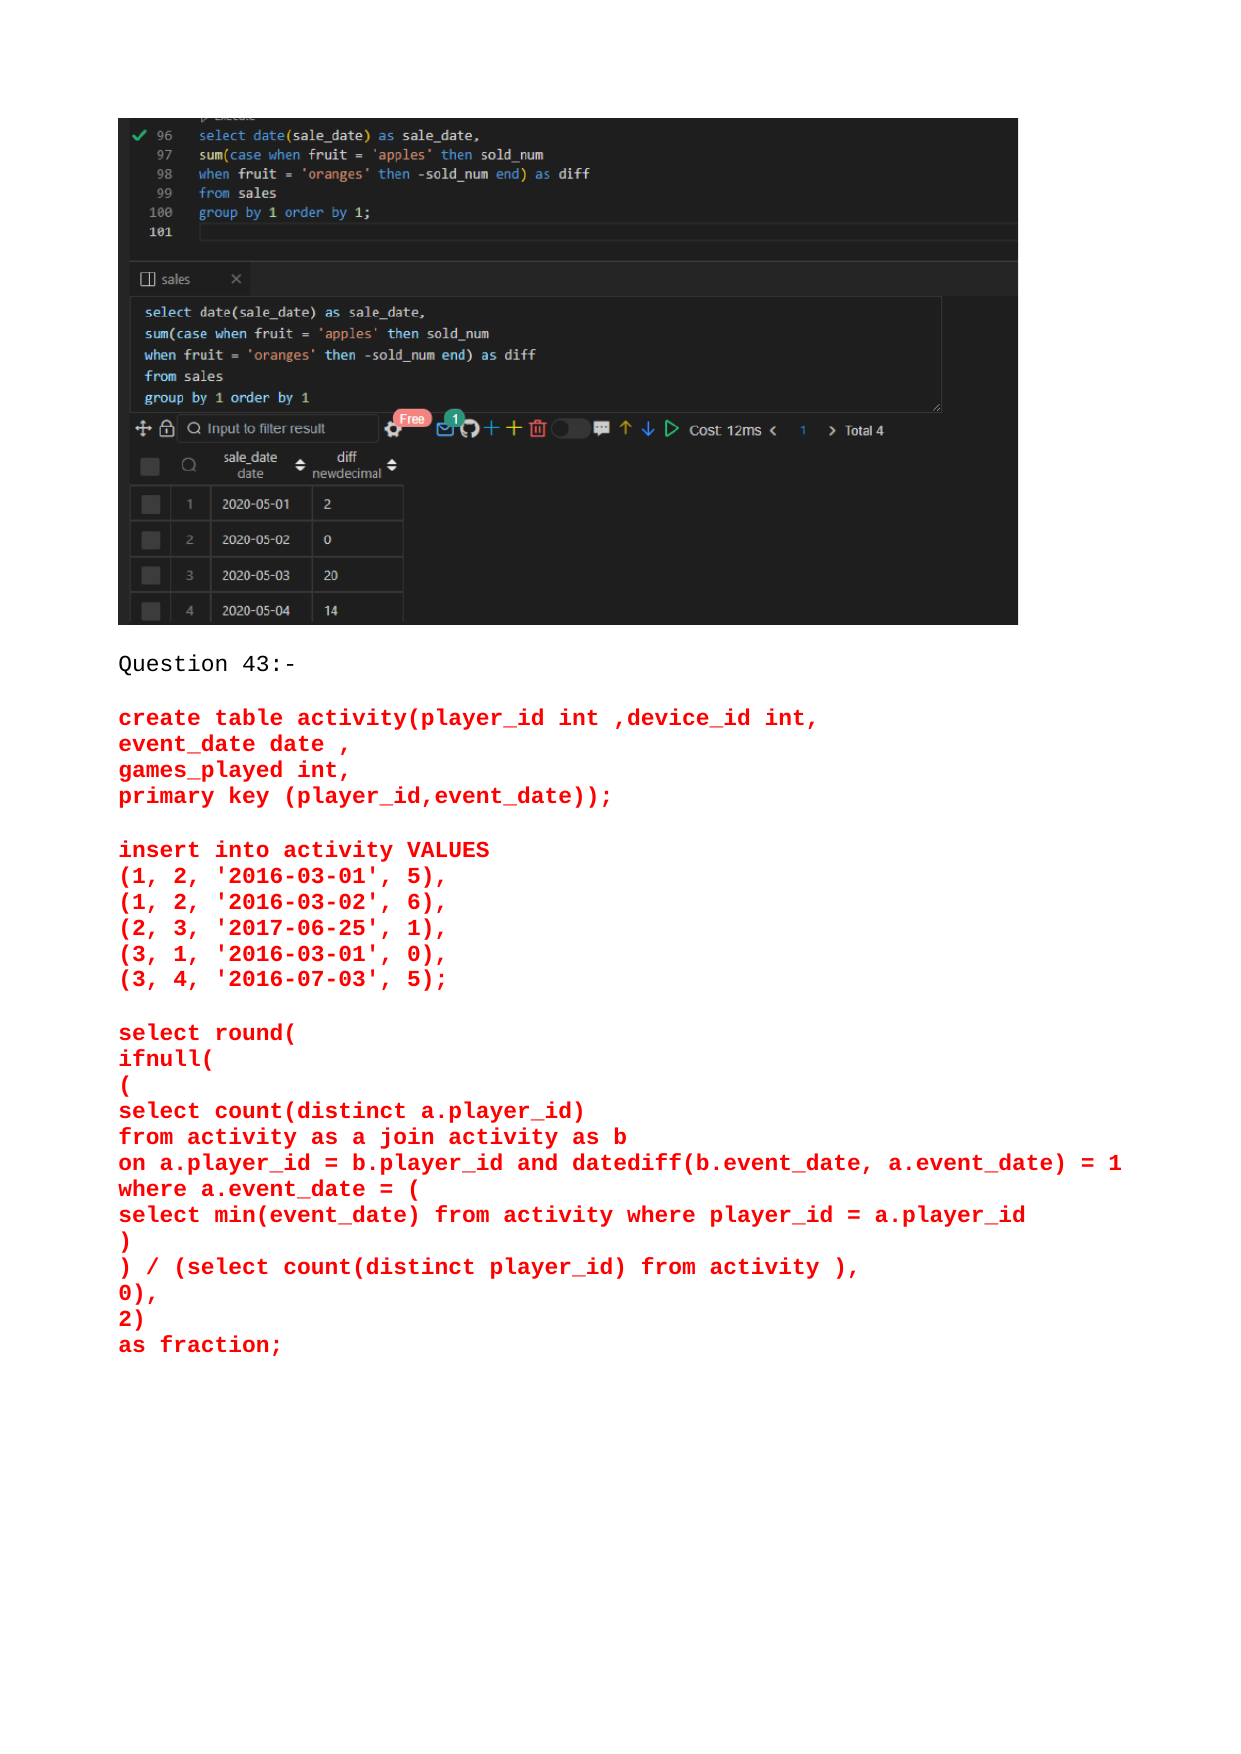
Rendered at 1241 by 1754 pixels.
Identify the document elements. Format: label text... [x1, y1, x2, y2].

text select count(distinct a.player_id) [118, 1099, 1122, 1126]
text (1, 2, '2016-03-01', 5), [118, 864, 1122, 890]
text (3, 1, '2016-03-01', 0), [118, 942, 1122, 968]
text ) [118, 1229, 1122, 1255]
text event_date date , [118, 732, 1122, 758]
text 0), [118, 1281, 1122, 1307]
text (1, 2, '2016-03-02', 6), [118, 890, 1122, 916]
text Question 43:- [118, 652, 1122, 678]
text insert into activity VALUES [118, 838, 1122, 864]
text (3, 4, '2016-07-03', 5); [118, 968, 1122, 994]
text games_played int, [118, 758, 1122, 784]
text from activity as a join activity as b [118, 1126, 1122, 1151]
text where a.event_date = ( [118, 1177, 1122, 1203]
text create table activity(player_id int ,device_id int, [118, 706, 1122, 732]
text (2, 3, '2017-06-25', 1), [118, 916, 1122, 942]
text as fraction; [118, 1333, 1122, 1359]
text ) / (select count(distinct player_id) from activity ), [118, 1255, 1122, 1281]
text ( [118, 1074, 1122, 1099]
text select round( [118, 1022, 1122, 1048]
text on a.player_id = b.player_id and datediff(b.event_date, a.event_date) = 1 [118, 1151, 1122, 1177]
text primary key (player_id,event_date)); [118, 784, 1122, 810]
text ifnull( [118, 1048, 1122, 1074]
text select min(event_date) from activity where player_id = a.player_id [118, 1203, 1122, 1229]
text 2) [118, 1307, 1122, 1333]
